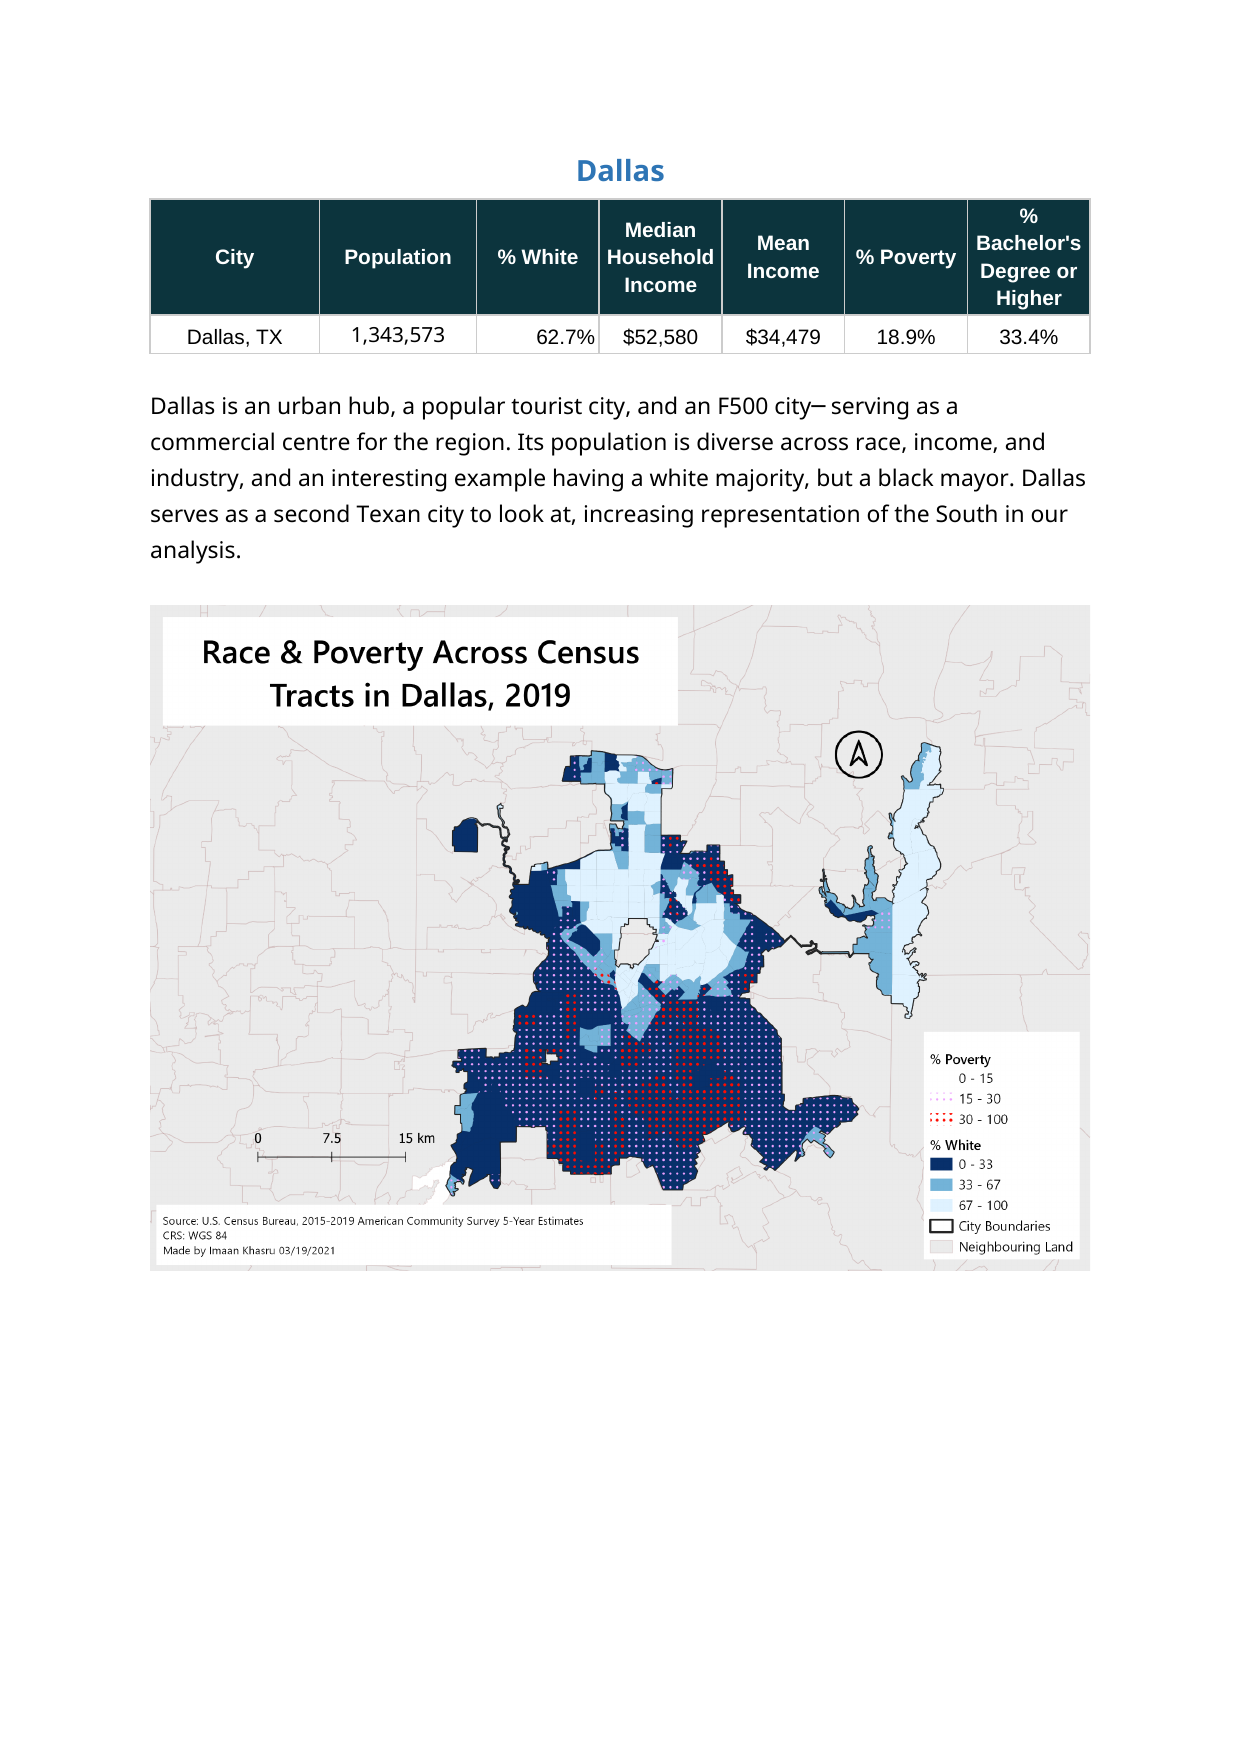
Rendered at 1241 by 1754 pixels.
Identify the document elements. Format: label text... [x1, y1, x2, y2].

text Dallas is an urban hub, a popular tourist city, and an F500 city─ serving as a commercial centre for the region. Its population is diverse across race, income, and industry, and an interesting example having a white majority, but a black mayor. Dallas serves as a second Texan city to look at, increasing representation of the South in our analysis. [150, 390, 1090, 565]
table_cell $52,580 [600, 316, 721, 353]
table_header % Bachelor's Degree or Higher [968, 200, 1089, 314]
table_cell 1,343,573 [320, 316, 476, 353]
table_cell 33.4% [968, 316, 1089, 353]
table_cell 62.7% [477, 316, 598, 353]
picture [150, 605, 1091, 1271]
table_header % White [477, 200, 598, 314]
subtitle Dallas [150, 150, 1090, 190]
table_header Population [320, 200, 476, 314]
table_cell $34,479 [723, 316, 844, 353]
table_header Median Household Income [600, 200, 721, 314]
table_cell 18.9% [845, 316, 967, 353]
table_cell Dallas, TX [151, 316, 319, 353]
table_header Mean Income [723, 200, 844, 314]
table_header % Poverty [845, 200, 967, 314]
table_header City [151, 200, 319, 314]
